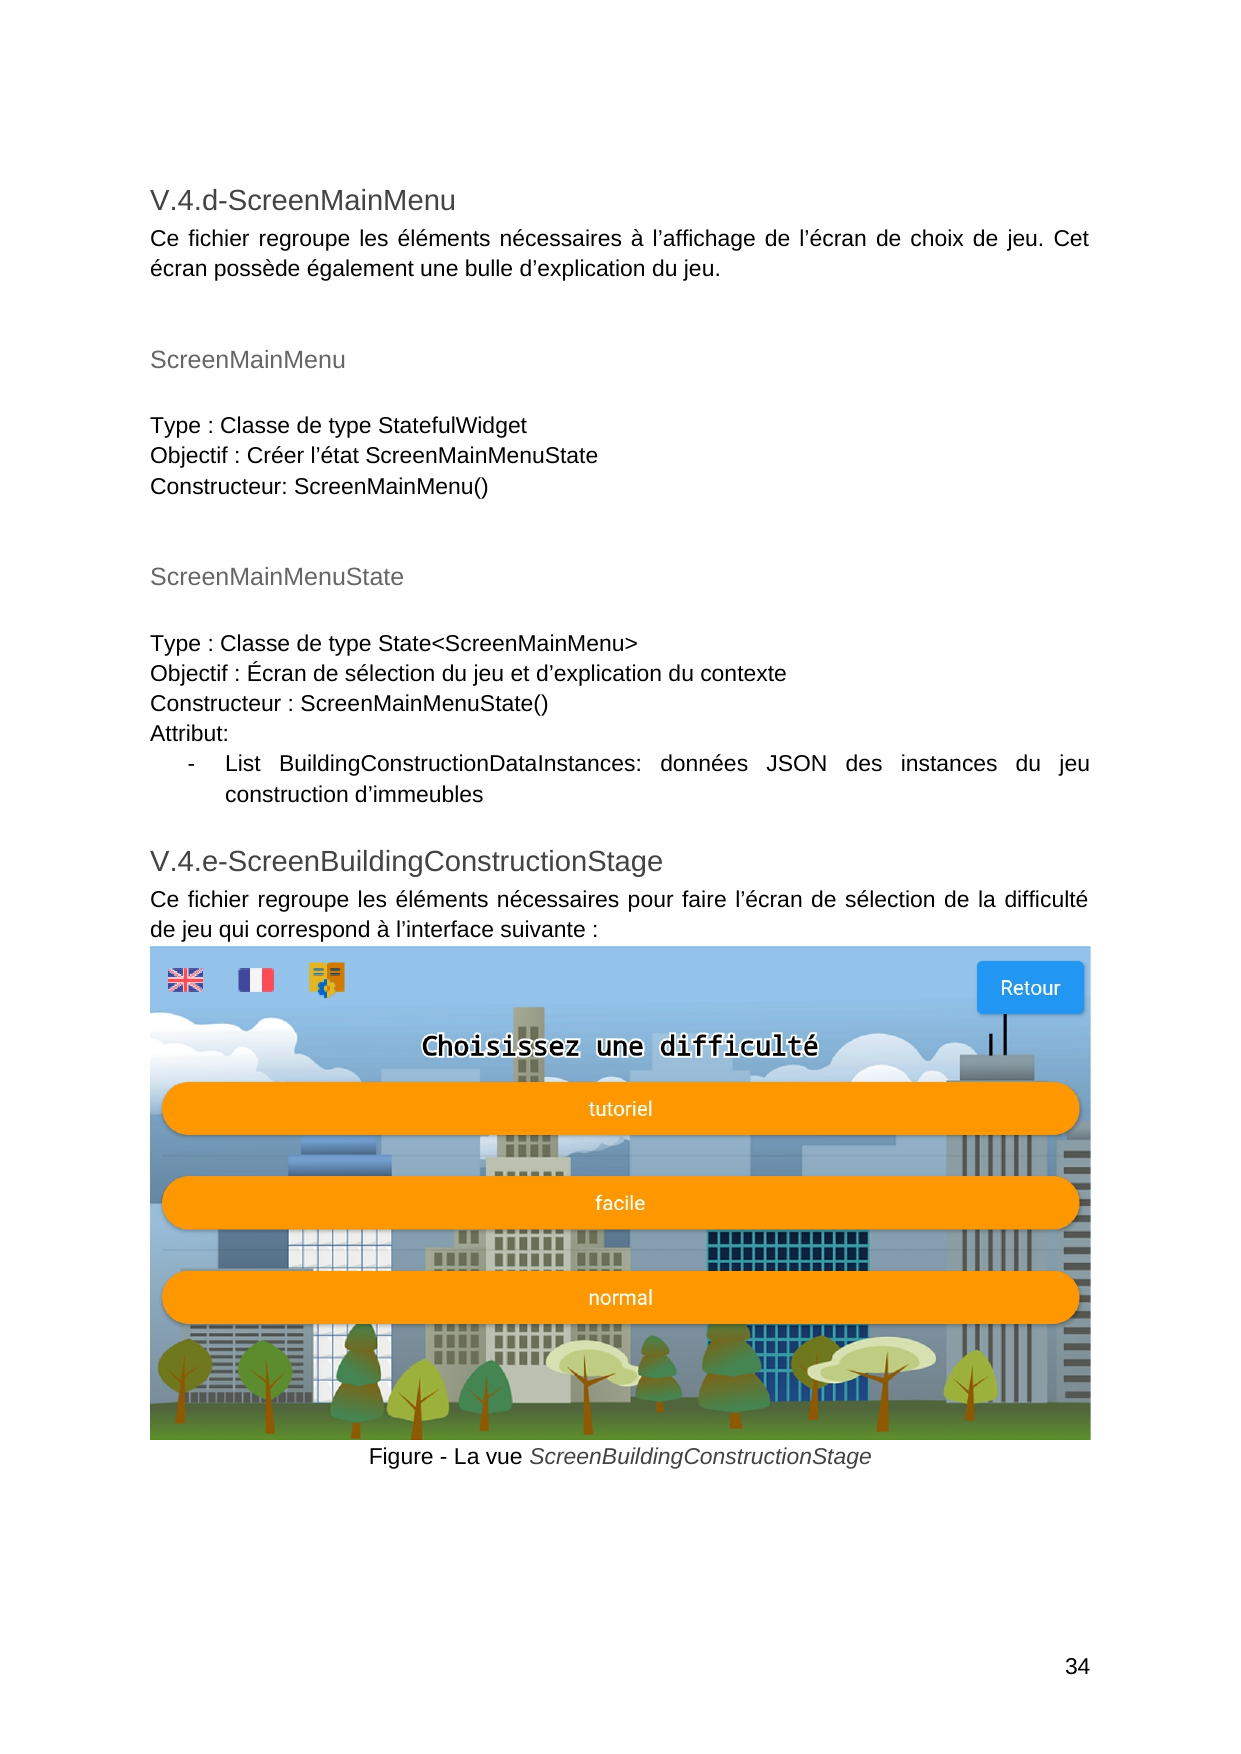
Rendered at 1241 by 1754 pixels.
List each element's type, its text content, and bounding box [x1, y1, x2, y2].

subtitle V.4.d-ScreenMainMenu [150, 183, 1090, 217]
text Ce fichier regroupe les éléments nécessaires à l’affichage de l’écran de choix de jeu. Cet écran possède également une bulle d’explication du jeu. [150, 225, 1090, 282]
text Attribut: [150, 720, 1090, 747]
text Ce fichier regroupe les éléments nécessaires pour faire l’écran de sélection de la difficulté de jeu qui correspond à l’interface suivante : [150, 886, 1090, 943]
subtitle ScreenMainMenuState [150, 562, 1090, 591]
text Objectif : Créer l’état ScreenMainMenuState [150, 442, 1090, 469]
text Objectif : Écran de sélection du jeu et d’explication du contexte [150, 660, 1090, 686]
subtitle V.4.e-ScreenBuildingConstructionStage [150, 844, 1090, 878]
list List BuildingConstructionDataInstances: données JSON des instances du jeu construction d’immeubles [187, 750, 1090, 807]
subtitle ScreenMainMenu [150, 345, 1090, 374]
picture [150, 946, 1091, 1440]
text Constructeur: ScreenMainMenu() [150, 473, 1090, 499]
text Figure - La vue ScreenBuildingConstructionStage [150, 1443, 1090, 1469]
text Constructeur : ScreenMainMenuState() [150, 690, 1090, 716]
text Type : Classe de type State<ScreenMainMenu> [150, 629, 1090, 656]
text Type : Classe de type StatefulWidget [150, 412, 1090, 439]
